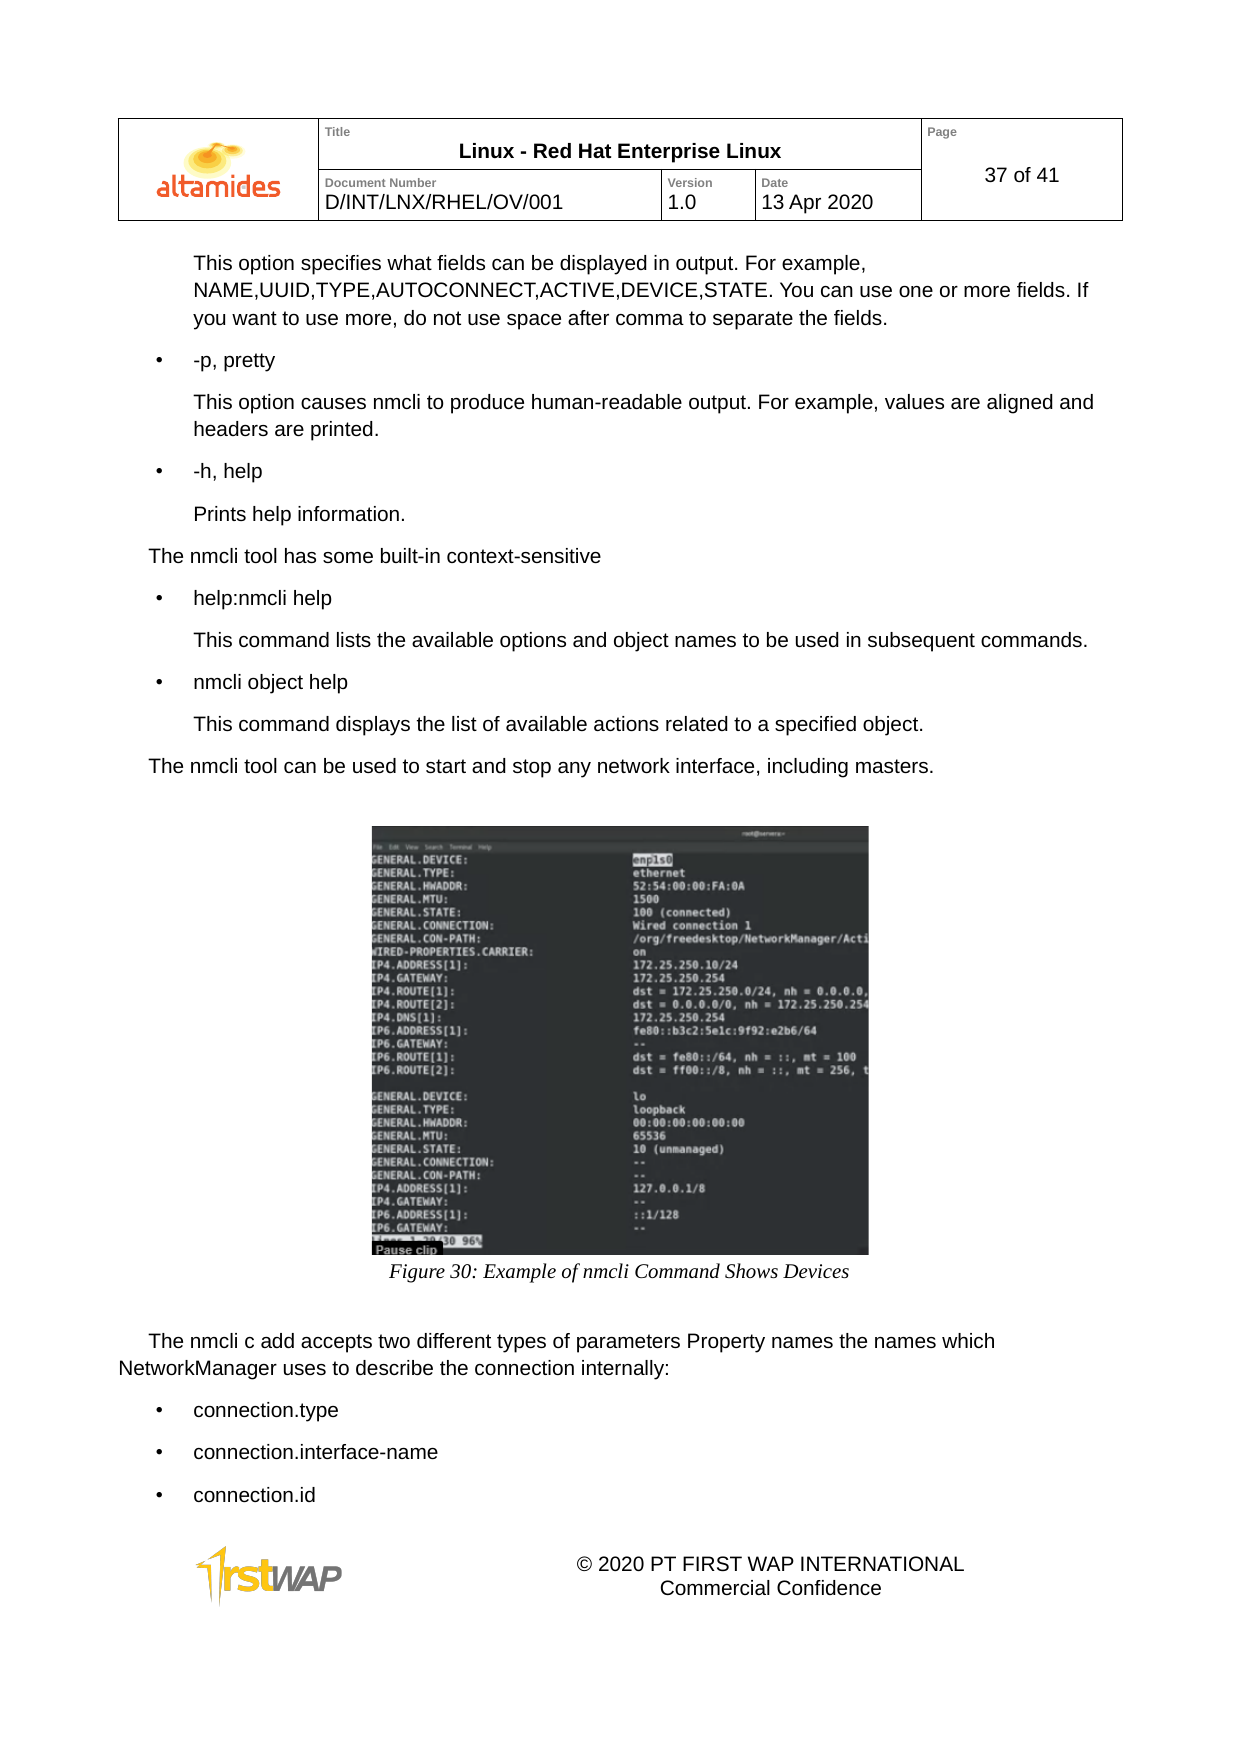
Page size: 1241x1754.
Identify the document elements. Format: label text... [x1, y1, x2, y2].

list help:nmcli help [156, 586, 1122, 609]
list connection.id [156, 1482, 1122, 1506]
list This command lists the available options and object names to be used in subsequent commands. [156, 628, 1122, 652]
picture [371, 826, 766, 1255]
text The nmcli c add accepts two different types of parameters Property names the names which NetworkManager uses to describe the connection internally: [118, 1328, 1122, 1380]
list connection.type [156, 1398, 1122, 1422]
list -p, pretty [156, 347, 1122, 371]
list Prints help information. [156, 501, 1122, 525]
list nmcli object help [156, 670, 1122, 694]
text The nmcli tool has some built-in context-sensitive [118, 543, 1122, 567]
list This option causes nmcli to produce human-readable output. For example, values are aligned and headers are printed. [156, 389, 1122, 441]
picture [195, 1546, 342, 1607]
list This command displays the list of available actions related to a specified object. [156, 712, 1122, 736]
list -h, help [156, 459, 1122, 483]
text The nmcli tool can be used to start and stop any network interface, including masters. [118, 754, 1122, 778]
list connection.interface-name [156, 1440, 1122, 1464]
list This option specifies what fields can be displayed in output. For example, NAME,UUID,TYPE,AUTOCONNECT,ACTIVE,DEVICE,STATE. You can use one or more fields. If you want to use more, do not use space after comma to separate the fields. [156, 250, 1122, 329]
text Figure 30: Example of nmcli Command Shows Devices [372, 827, 868, 1283]
